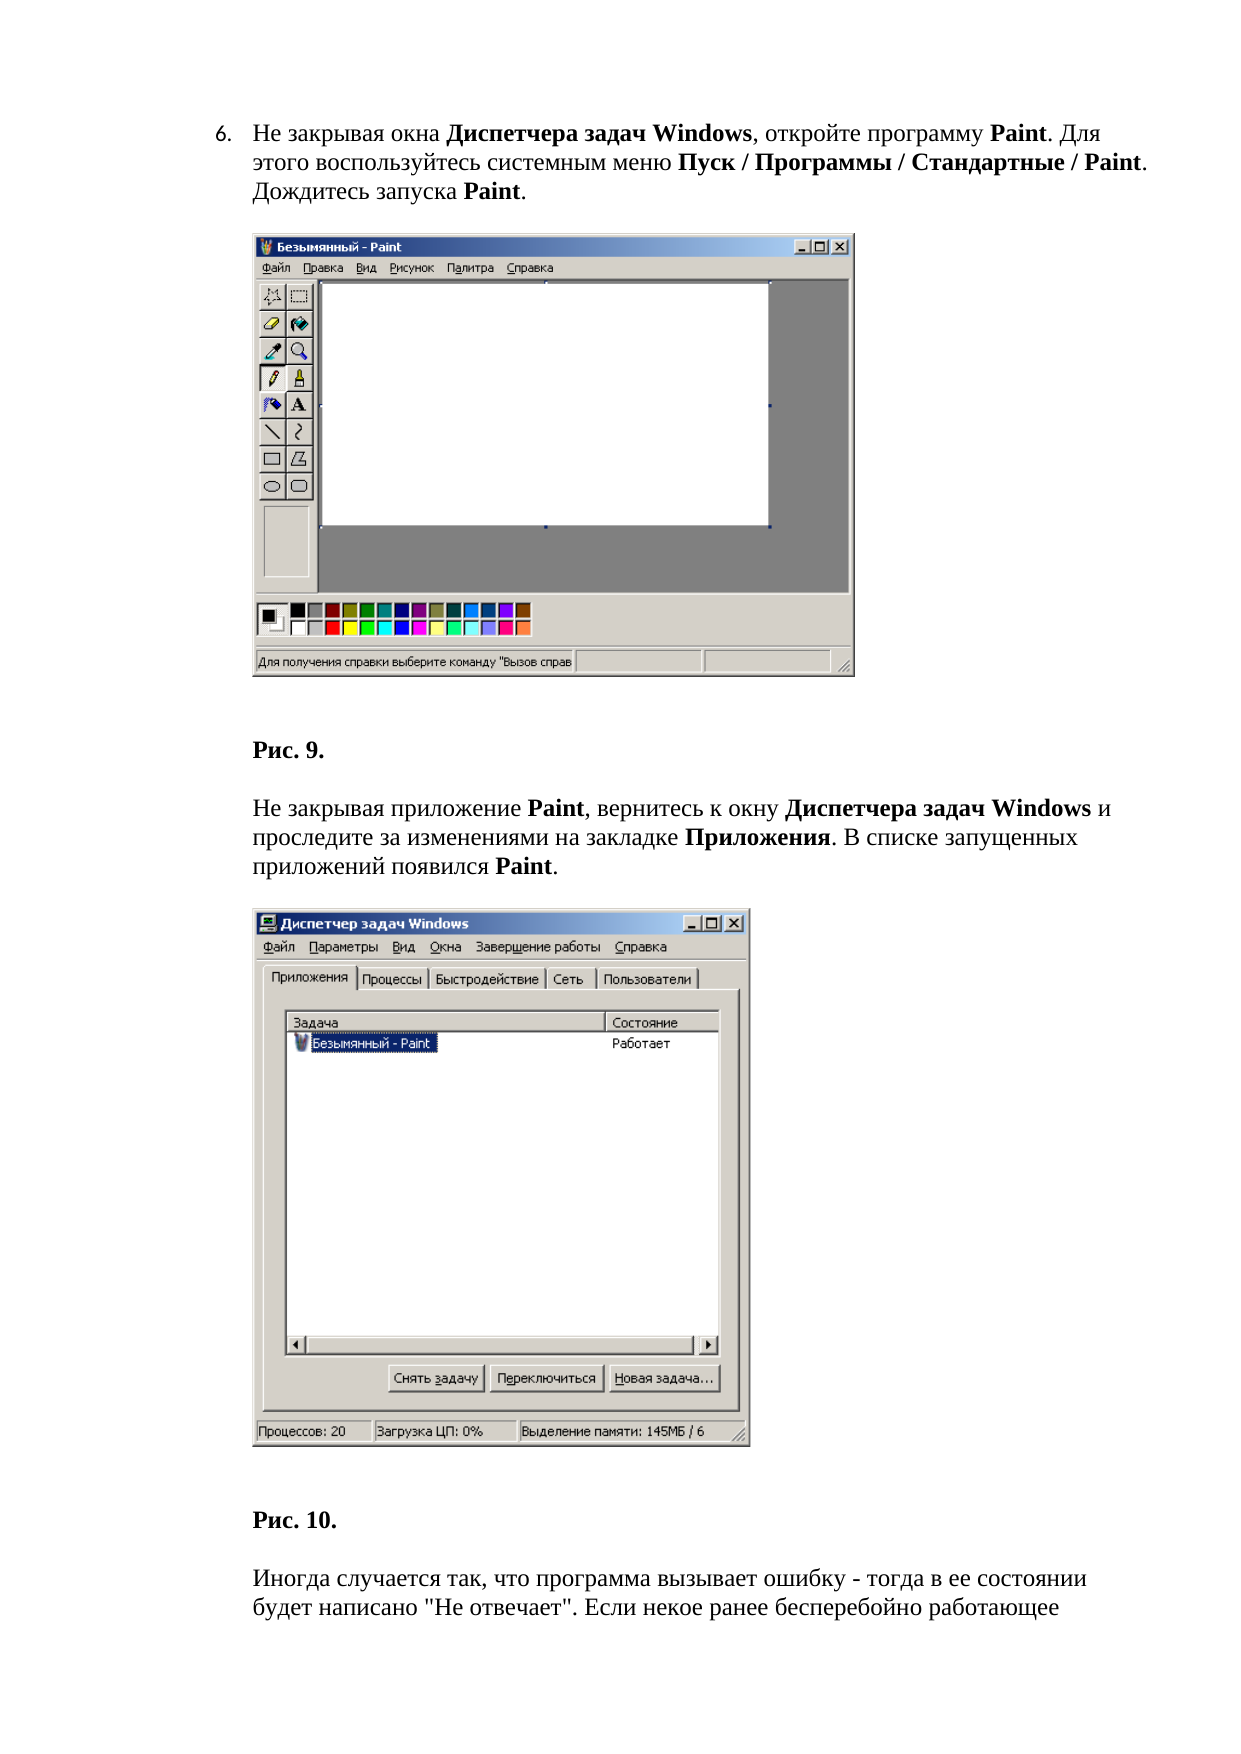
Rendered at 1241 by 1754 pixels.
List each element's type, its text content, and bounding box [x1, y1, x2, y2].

picture [252, 233, 855, 677]
list Не закрывая окна Диспетчера задач Windows, откройте программу Paint. Для этого воспользуйтесь системным меню Пуск / Программы / Стандартные / Paint. Дождитесь запуска Paint. [215, 118, 1152, 205]
picture [252, 908, 751, 1447]
text Рис. 9. [252, 707, 1152, 764]
text Иногда случается так, что программа вызывает ошибку - тогда в ее состоянии будет написано "Не отвечает". Если некое ранее бесперебойно работающее [252, 1563, 1152, 1620]
text Не закрывая приложение Paint, вернитесь к окну Диспетчера задач Windows и проследите за изменениями на закладке Приложения. В списке запущенных приложений появился Paint. [252, 793, 1152, 880]
text Рис. 10. [252, 1476, 1152, 1534]
